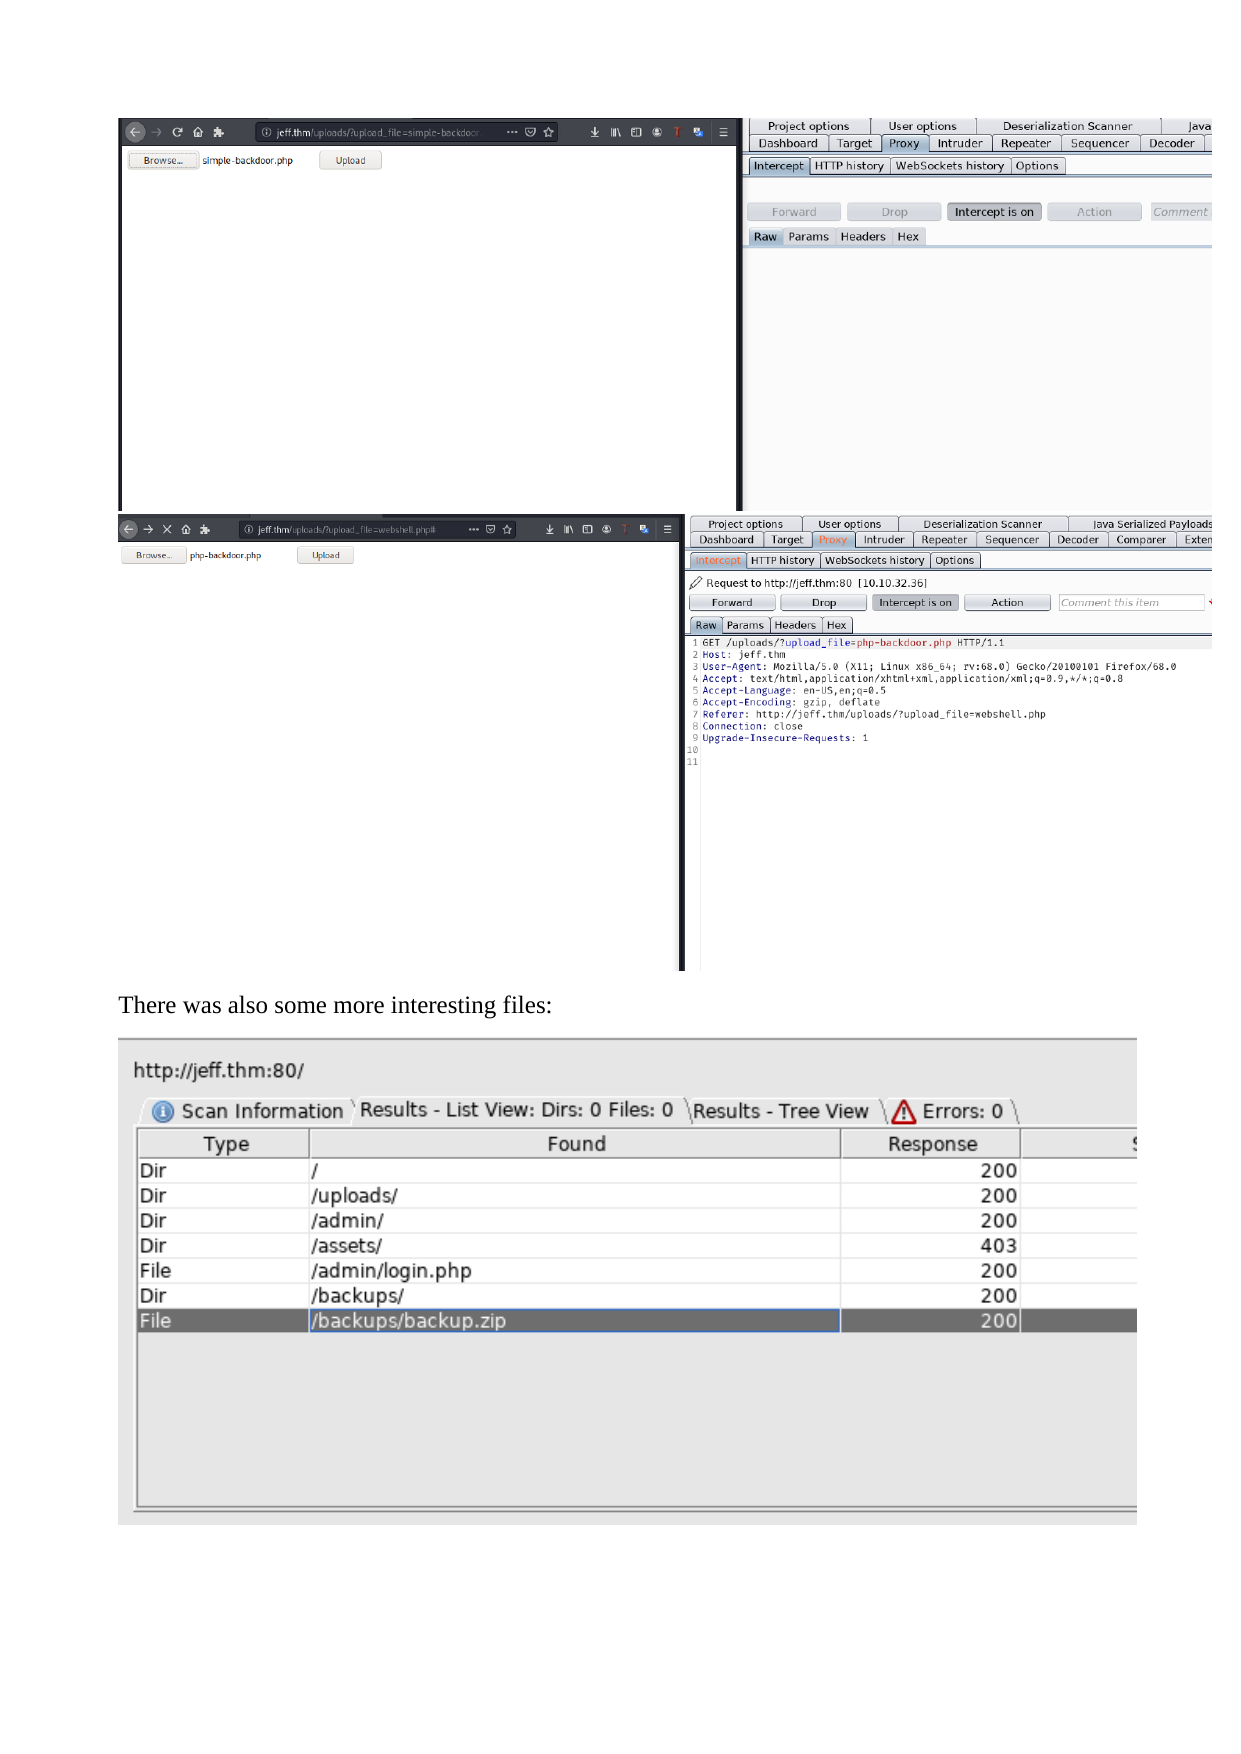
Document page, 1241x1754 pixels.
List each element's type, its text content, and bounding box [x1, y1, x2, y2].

picture [118, 118, 1212, 511]
picture [118, 514, 1212, 971]
picture [118, 1037, 1137, 1525]
text There was also some more interesting files: [118, 990, 1122, 1018]
